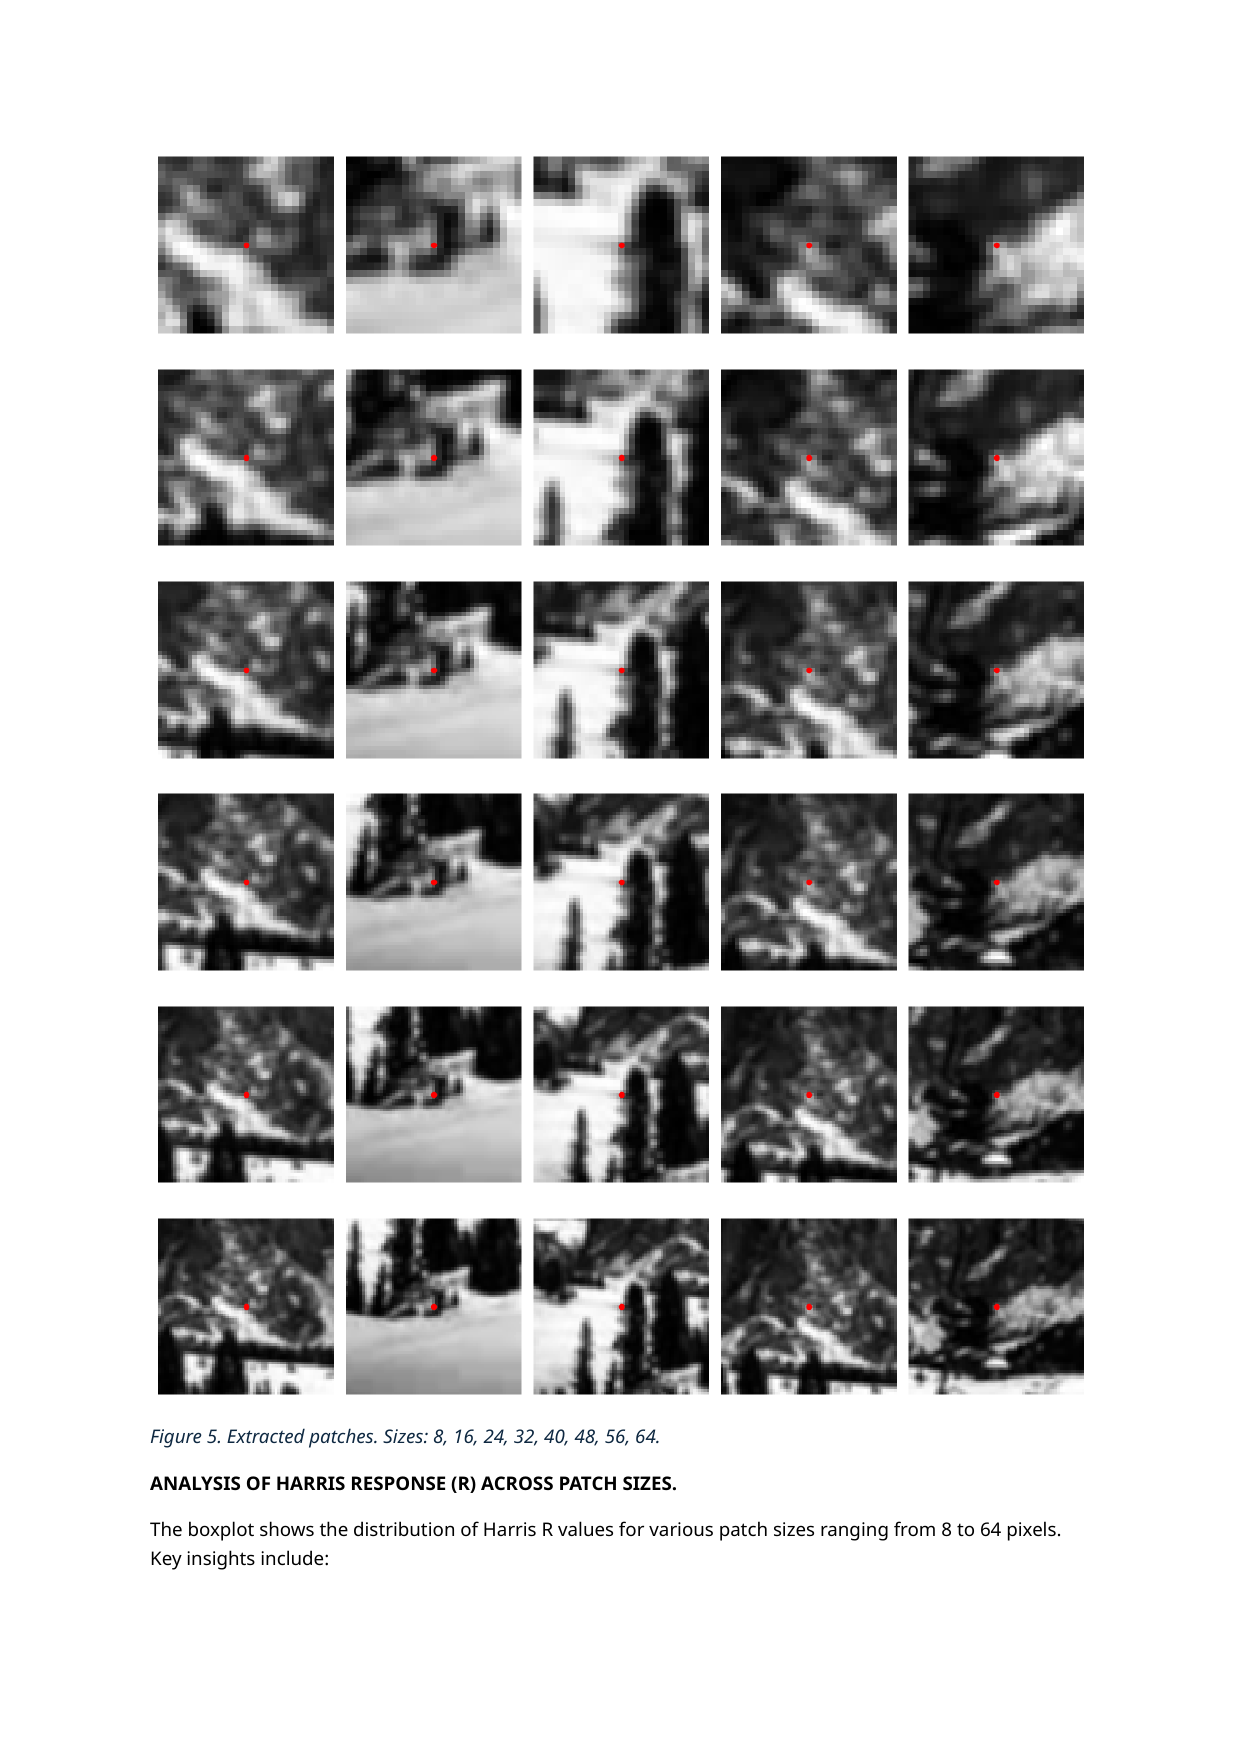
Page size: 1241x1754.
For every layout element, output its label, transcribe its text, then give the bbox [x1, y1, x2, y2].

text ANALYSIS OF HARRIS RESPONSE (R) ACROSS PATCH SIZES. [150, 1470, 1090, 1496]
text Figure 5. Extracted patches. Sizes: 8, 16, 24, 32, 40, 48, 56, 64. [150, 1424, 1090, 1449]
text The boxplot shows the distribution of Harris R values for various patch sizes ranging from 8 to 64 pixels. Key insights include: [150, 1516, 1090, 1571]
